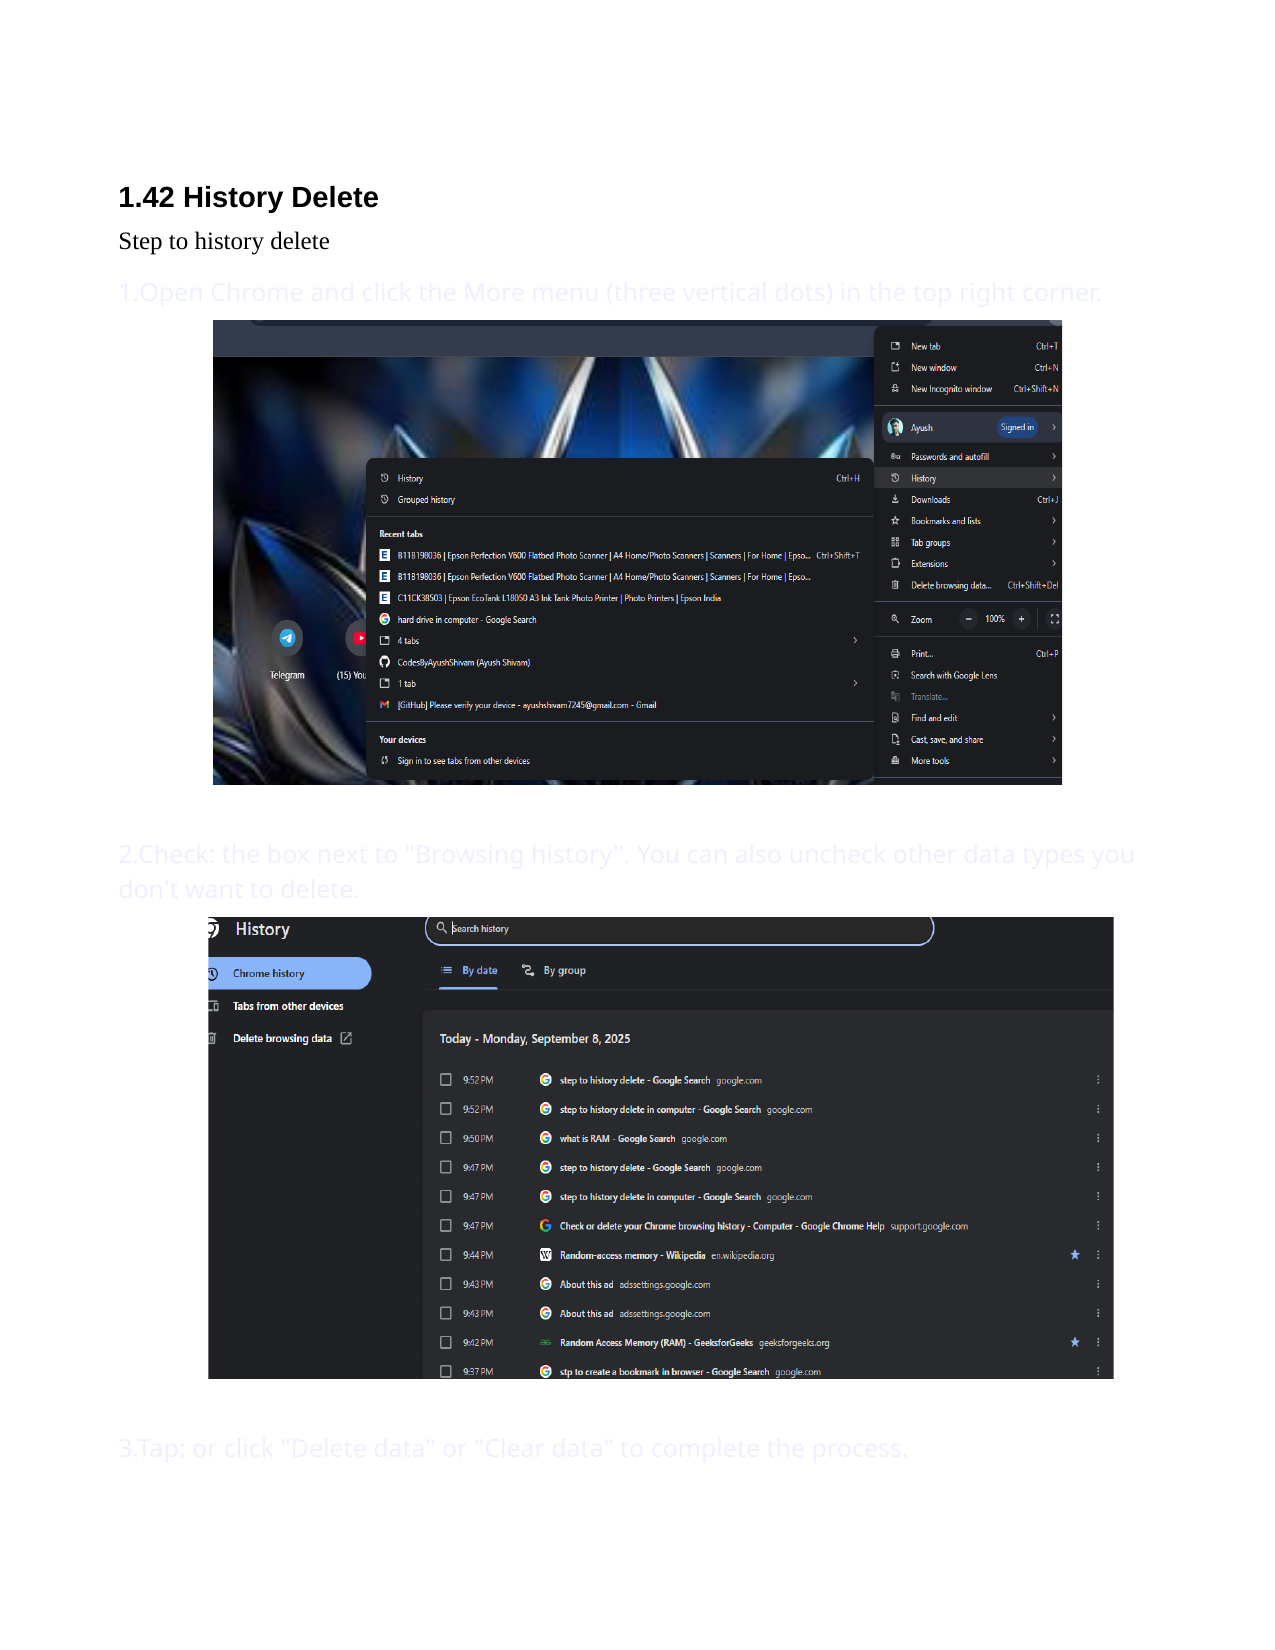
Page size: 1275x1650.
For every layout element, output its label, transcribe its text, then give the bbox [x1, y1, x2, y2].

text Step to history delete [118, 226, 1157, 255]
list Open Chrome and click the More menu (three vertical dots) in the top right corner. [118, 274, 1157, 308]
list 2.Check: the box next to "Browsing history". You can also uncheck other data types you don't want to delete. [118, 837, 1157, 906]
list 3.Tap: or click "Delete data" or "Clear data" to complete the process. [118, 1431, 1157, 1465]
picture [208, 917, 1114, 1379]
subtitle 1.42 History Delete [118, 180, 1157, 214]
picture [213, 320, 1063, 785]
